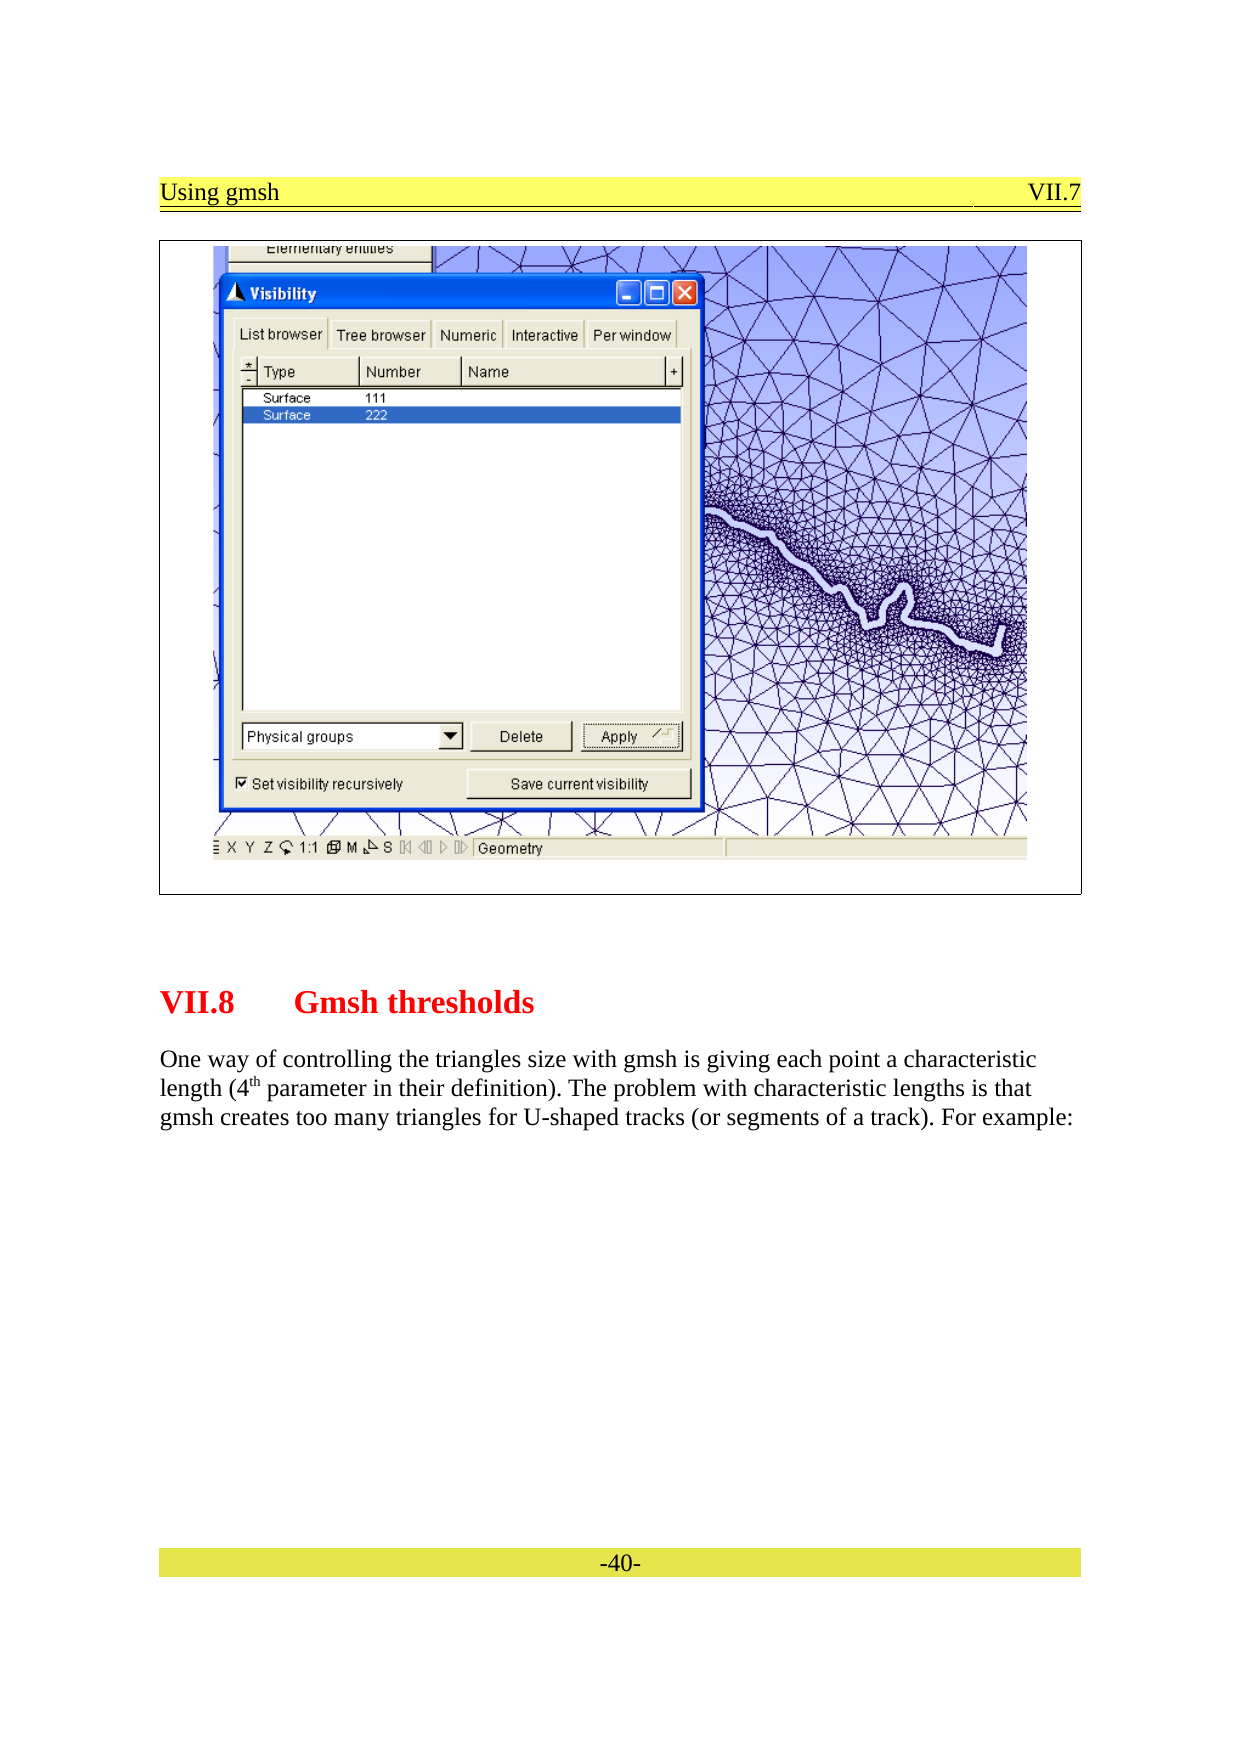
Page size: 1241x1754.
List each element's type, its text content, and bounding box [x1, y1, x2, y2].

table_cell [160, 860, 1081, 894]
subtitle Gmsh thresholds [159, 983, 1081, 1021]
text One way of controlling the triangles size with gmsh is giving each point a characteristic length (4th parameter in their definition). The problem with characteristic lengths is that gmsh creates too many triangles for U-shaped tracks (or segments of a track). For example: [159, 1044, 1081, 1131]
picture [213, 246, 1027, 860]
table_cell [160, 241, 1081, 859]
